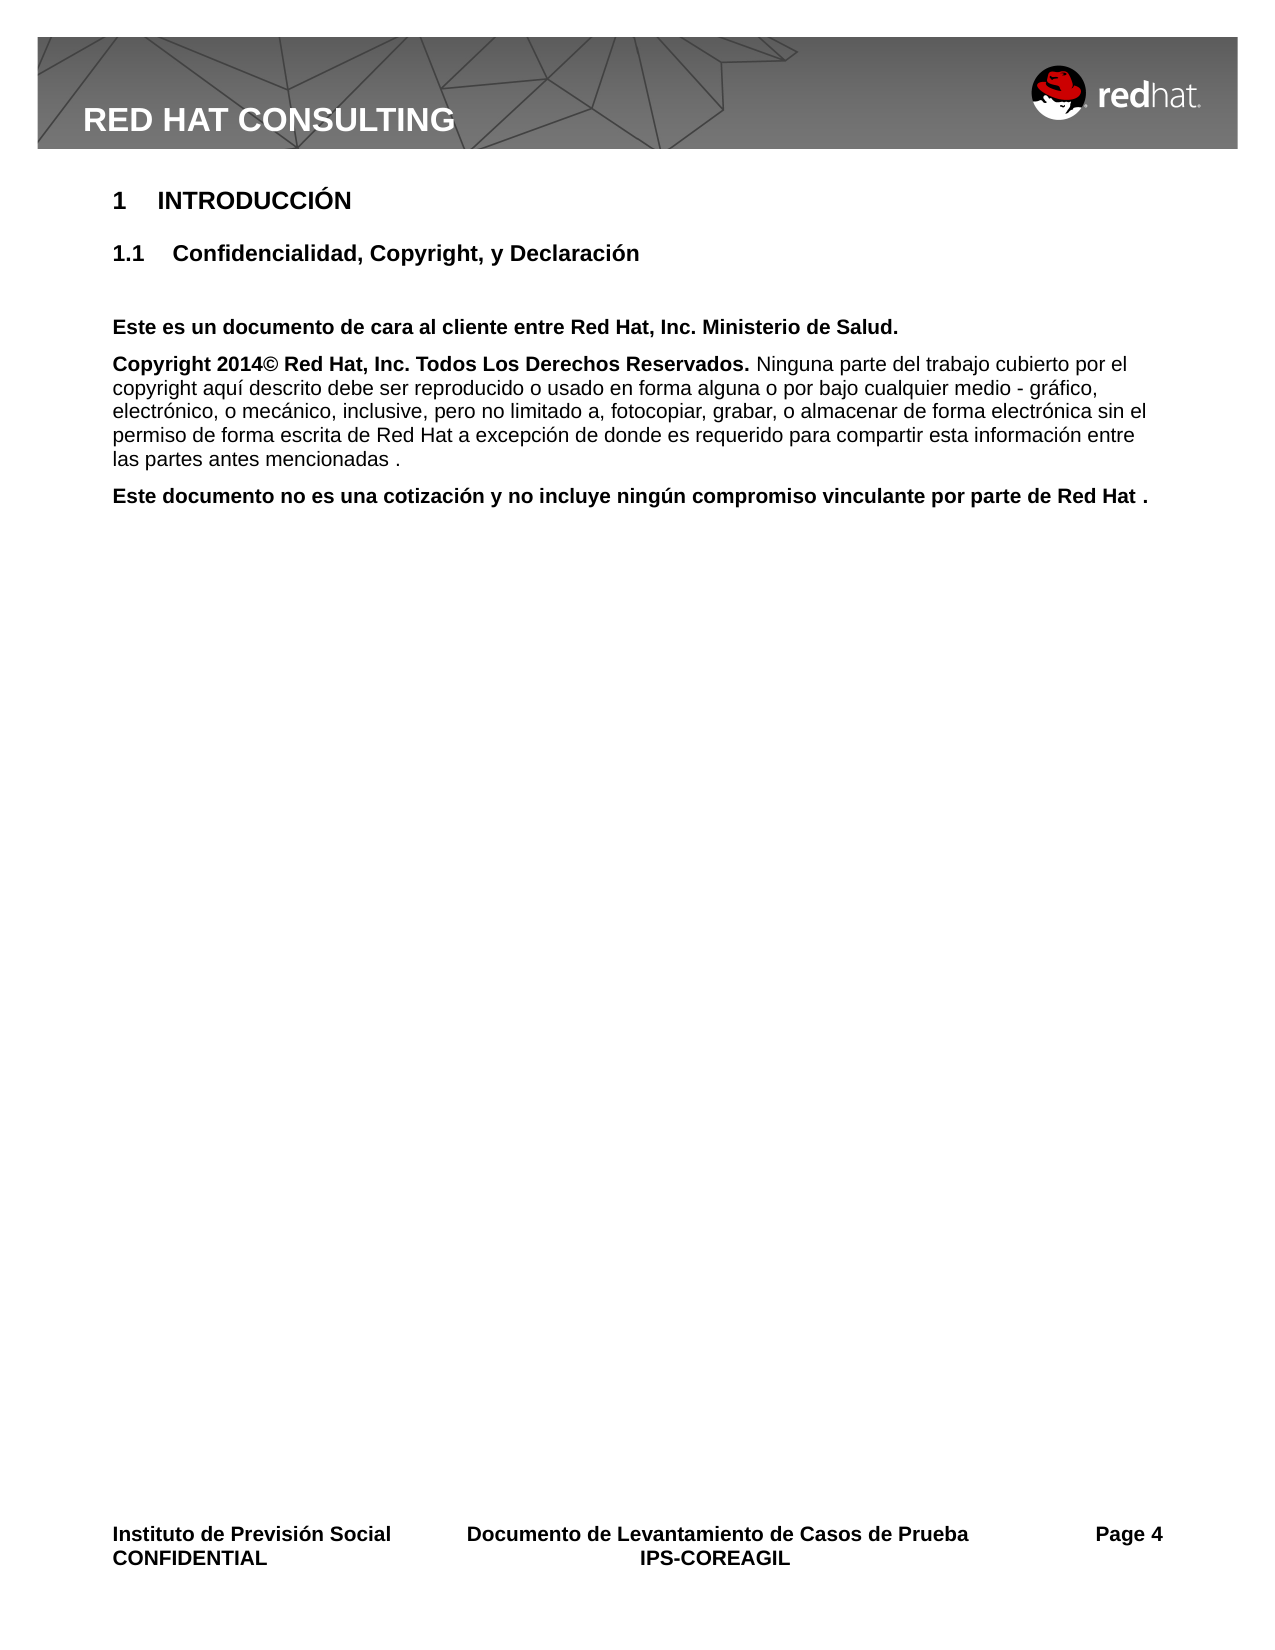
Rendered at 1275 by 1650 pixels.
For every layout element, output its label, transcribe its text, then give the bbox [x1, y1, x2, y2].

picture [37, 37, 1238, 149]
subtitle Introducción [112, 186, 1162, 215]
subtitle Confidencialidad, Copyright, y Declaración [112, 240, 1162, 266]
text Este documento no es una cotización y no incluye ningún compromiso vinculante por parte de Red Hat . [112, 484, 1162, 508]
text Copyright 2014© Red Hat, Inc. Todos Los Derechos Reservados. Ninguna parte del trabajo cubierto por el copyright aquí descrito debe ser reproducido o usado en forma alguna o por bajo cualquier medio - gráfico, electrónico, o mecánico, inclusive, pero no limitado a, fotocopiar, grabar, o almacenar de forma electrónica sin el permiso de forma escrita de Red Hat a excepción de donde es requerido para compartir esta información entre las partes antes mencionadas . [112, 351, 1162, 471]
text Este es un documento de cara al cliente entre Red Hat, Inc. Ministerio de Salud. [112, 315, 1162, 339]
